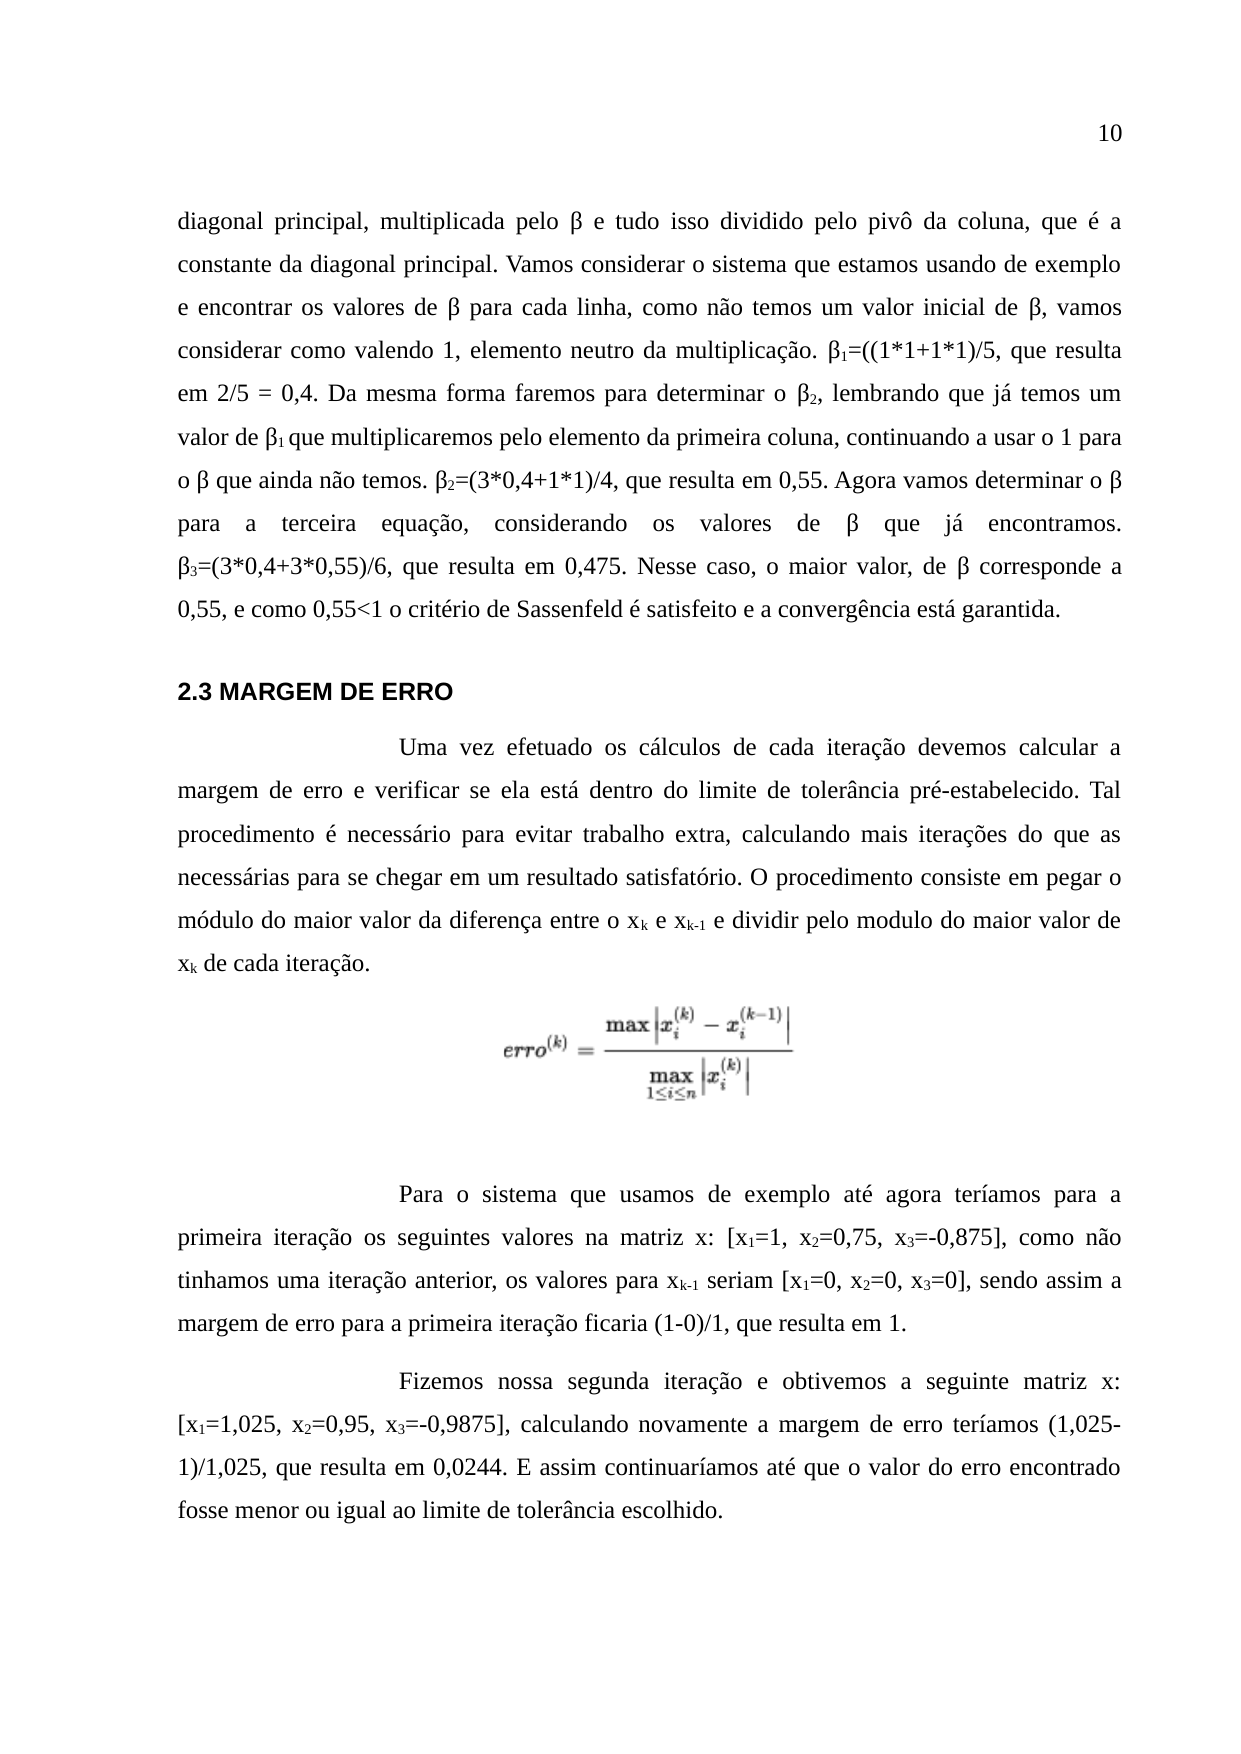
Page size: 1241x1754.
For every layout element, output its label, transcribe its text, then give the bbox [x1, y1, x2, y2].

text diagonal principal, multiplicada pelo β e tudo isso dividido pelo pivô da coluna, que é a constante da diagonal principal. Vamos considerar o sistema que estamos usando de exemplo e encontrar os valores de β para cada linha, como não temos um valor inicial de β, vamos considerar como valendo 1, elemento neutro da multiplicação. β1=((1*1+1*1)/5, que resulta em 2/5 = 0,4. Da mesma forma faremos para determinar o β2, lembrando que já temos um valor de β1 que multiplicaremos pelo elemento da primeira coluna, continuando a usar o 1 para o β que ainda não temos. β2=(3*0,4+1*1)/4, que resulta em 0,55. Agora vamos determinar o β para a terceira equação, considerando os valores de β que já encontramos. β3=(3*0,4+3*0,55)/6, que resulta em 0,475. Nesse caso, o maior valor, de β corresponde a 0,55, e como 0,55<1 o critério de Sassenfeld é satisfeito e a convergência está garantida. [177, 206, 1122, 623]
subtitle 2.3 MARGEM DE ERRO [177, 677, 1122, 706]
text Uma vez efetuado os cálculos de cada iteração devemos calcular a margem de erro e verificar se ela está dentro do limite de tolerância pré-estabelecido. Tal procedimento é necessário para evitar trabalho extra, calculando mais iterações do que as necessárias para se chegar em um resultado satisfatório. O procedimento consiste em pegar o módulo do maior valor da diferença entre o xk e xk-1 e dividir pelo modulo do maior valor de xk de cada iteração. [177, 732, 1122, 977]
text Fizemos nossa segunda iteração e obtivemos a seguinte matriz x: [x1=1,025, x2=0,95, x3=-0,9875], calculando novamente a margem de erro teríamos (1,025-1)/1,025, que resulta em 0,0244. E assim continuaríamos até que o valor do erro encontrado fosse menor ou igual ao limite de tolerância escolhido. [177, 1366, 1122, 1524]
text Para o sistema que usamos de exemplo até agora teríamos para a primeira iteração os seguintes valores na matriz x: [x1=1, x2=0,75, x3=-0,875], como não tinhamos uma iteração anterior, os valores para xk-1 seriam [x1=0, x2=0, x3=0], sendo assim a margem de erro para a primeira iteração ficaria (1-0)/1, que resulta em 1. [177, 1179, 1122, 1337]
picture [503, 1005, 796, 1106]
